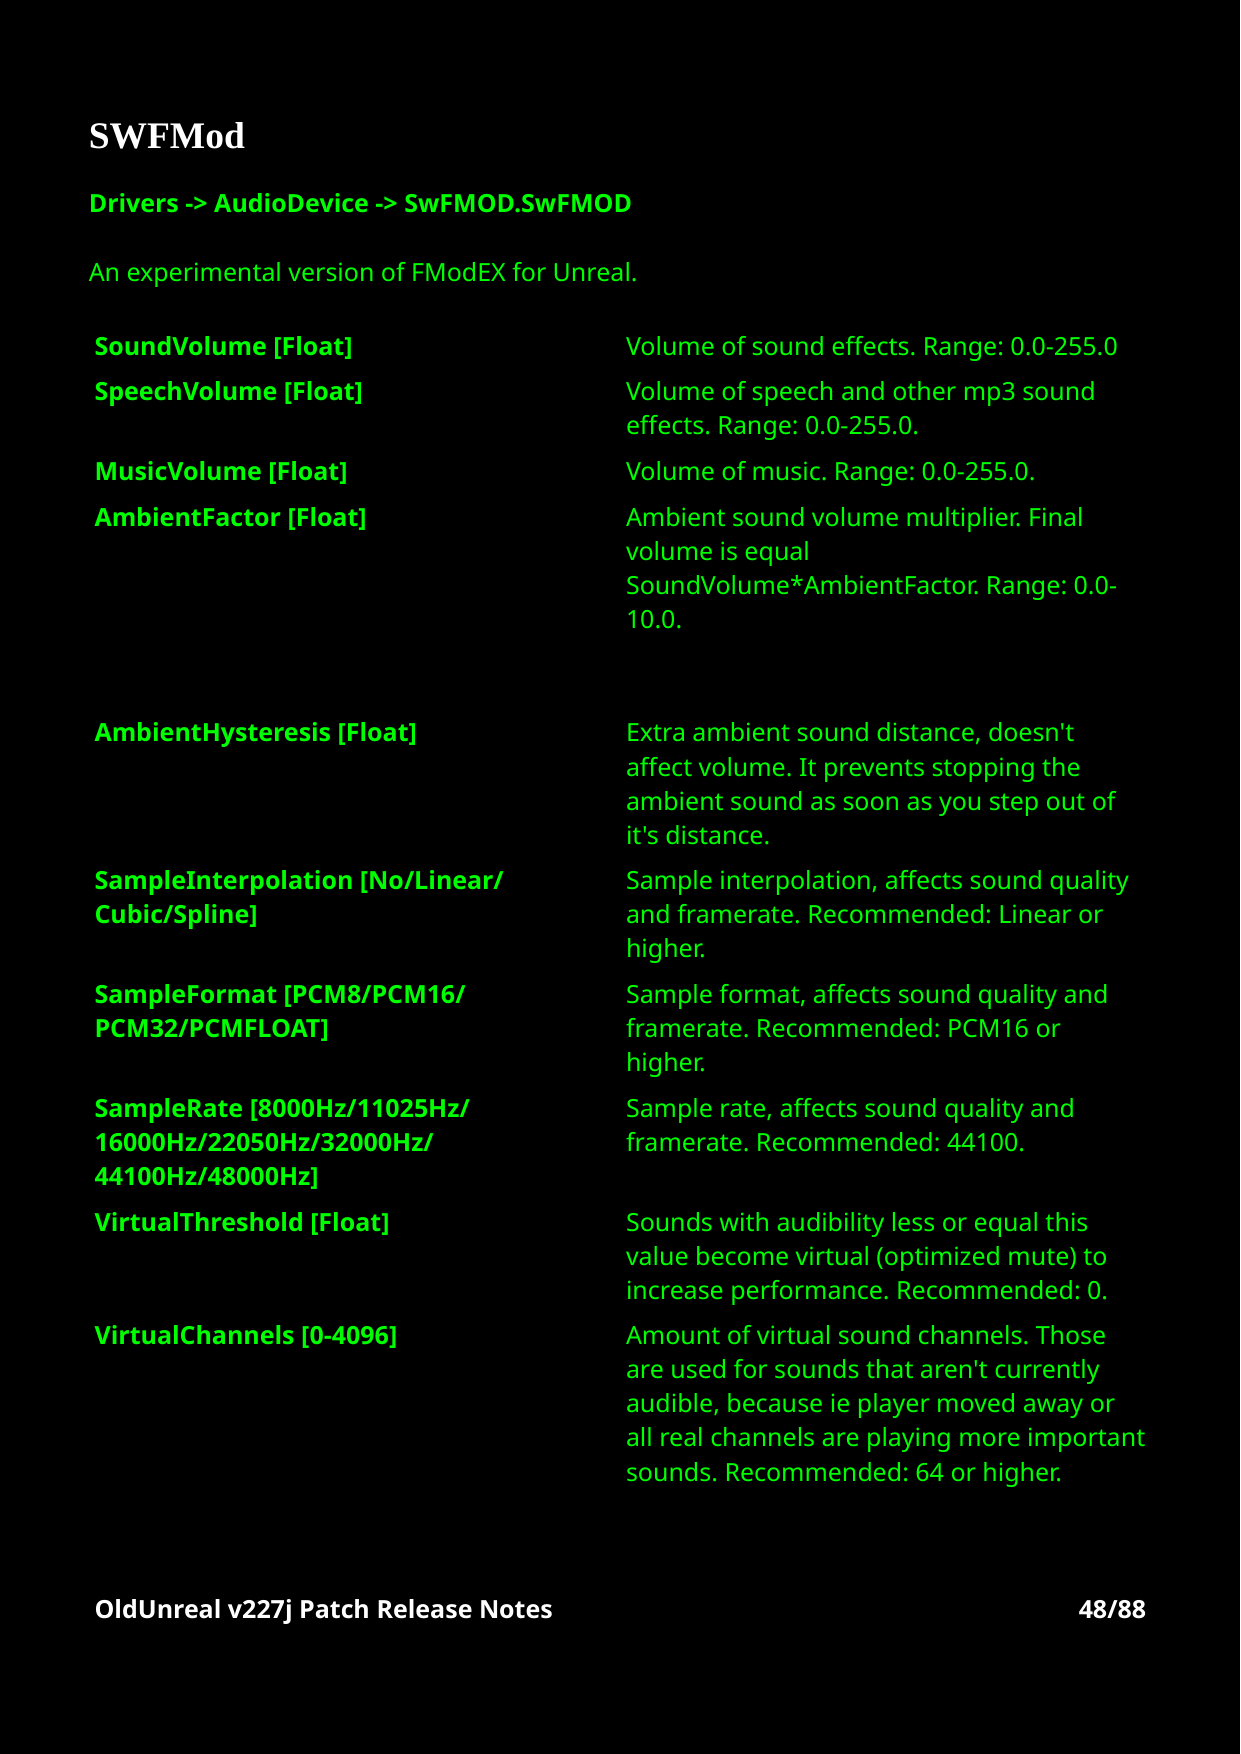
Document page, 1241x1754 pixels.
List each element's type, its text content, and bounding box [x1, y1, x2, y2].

table_header SoundVolume [Float] [89, 324, 620, 368]
table_cell Amount of virtual sound channels. Those are used for sounds that aren't currently audible, because ie player moved away or all real channels are playing more important sounds. Recommended: 64 or higher. [621, 1313, 1152, 1562]
table_cell Sample interpolation, affects sound quality and framerate. Recommended: Linear or higher. [621, 858, 1152, 971]
table_cell Ambient sound volume multiplier. Final volume is equal SoundVolume*AmbientFactor. Range: 0.0-10.0. [621, 494, 1152, 709]
table_cell Volume of music. Range: 0.0-255.0. [621, 449, 1152, 493]
table_cell SpeechVolume [Float] [89, 369, 620, 448]
table_cell AmbientHysteresis [Float] [89, 710, 620, 857]
table_cell VirtualChannels [0-4096] [89, 1313, 620, 1562]
table_cell SampleRate [8000Hz/11025Hz/ 16000Hz/22050Hz/32000Hz/ 44100Hz/48000Hz] [89, 1086, 620, 1198]
table_cell VirtualThreshold [Float] [89, 1199, 620, 1312]
table_cell Sample rate, affects sound quality and framerate. Recommended: 44100. [621, 1086, 1152, 1198]
table_cell Extra ambient sound distance, doesn't affect volume. It prevents stopping the ambient sound as soon as you step out of it's distance. [621, 710, 1152, 857]
table_cell SampleFormat [PCM8/PCM16/ PCM32/PCMFLOAT] [89, 972, 620, 1084]
table_cell Volume of speech and other mp3 sound effects. Range: 0.0-255.0. [621, 369, 1152, 448]
table_header Volume of sound effects. Range: 0.0-255.0 [621, 324, 1152, 368]
table_cell SampleInterpolation [No/Linear/ Cubic/Spline] [89, 858, 620, 971]
text Drivers -> AudioDevice -> SwFMOD.SwFMOD [88, 186, 1152, 220]
subtitle SWFMod [88, 113, 1152, 157]
table_cell Sample format, affects sound quality and framerate. Recommended: PCM16 or higher. [621, 972, 1152, 1084]
table_cell Sounds with audibility less or equal this value become virtual (optimized mute) to increase performance. Recommended: 0. [621, 1199, 1152, 1312]
table_cell AmbientFactor [Float] [89, 494, 620, 709]
table_cell MusicVolume [Float] [89, 449, 620, 493]
text An experimental version of FModEX for Unreal. [88, 254, 1152, 288]
